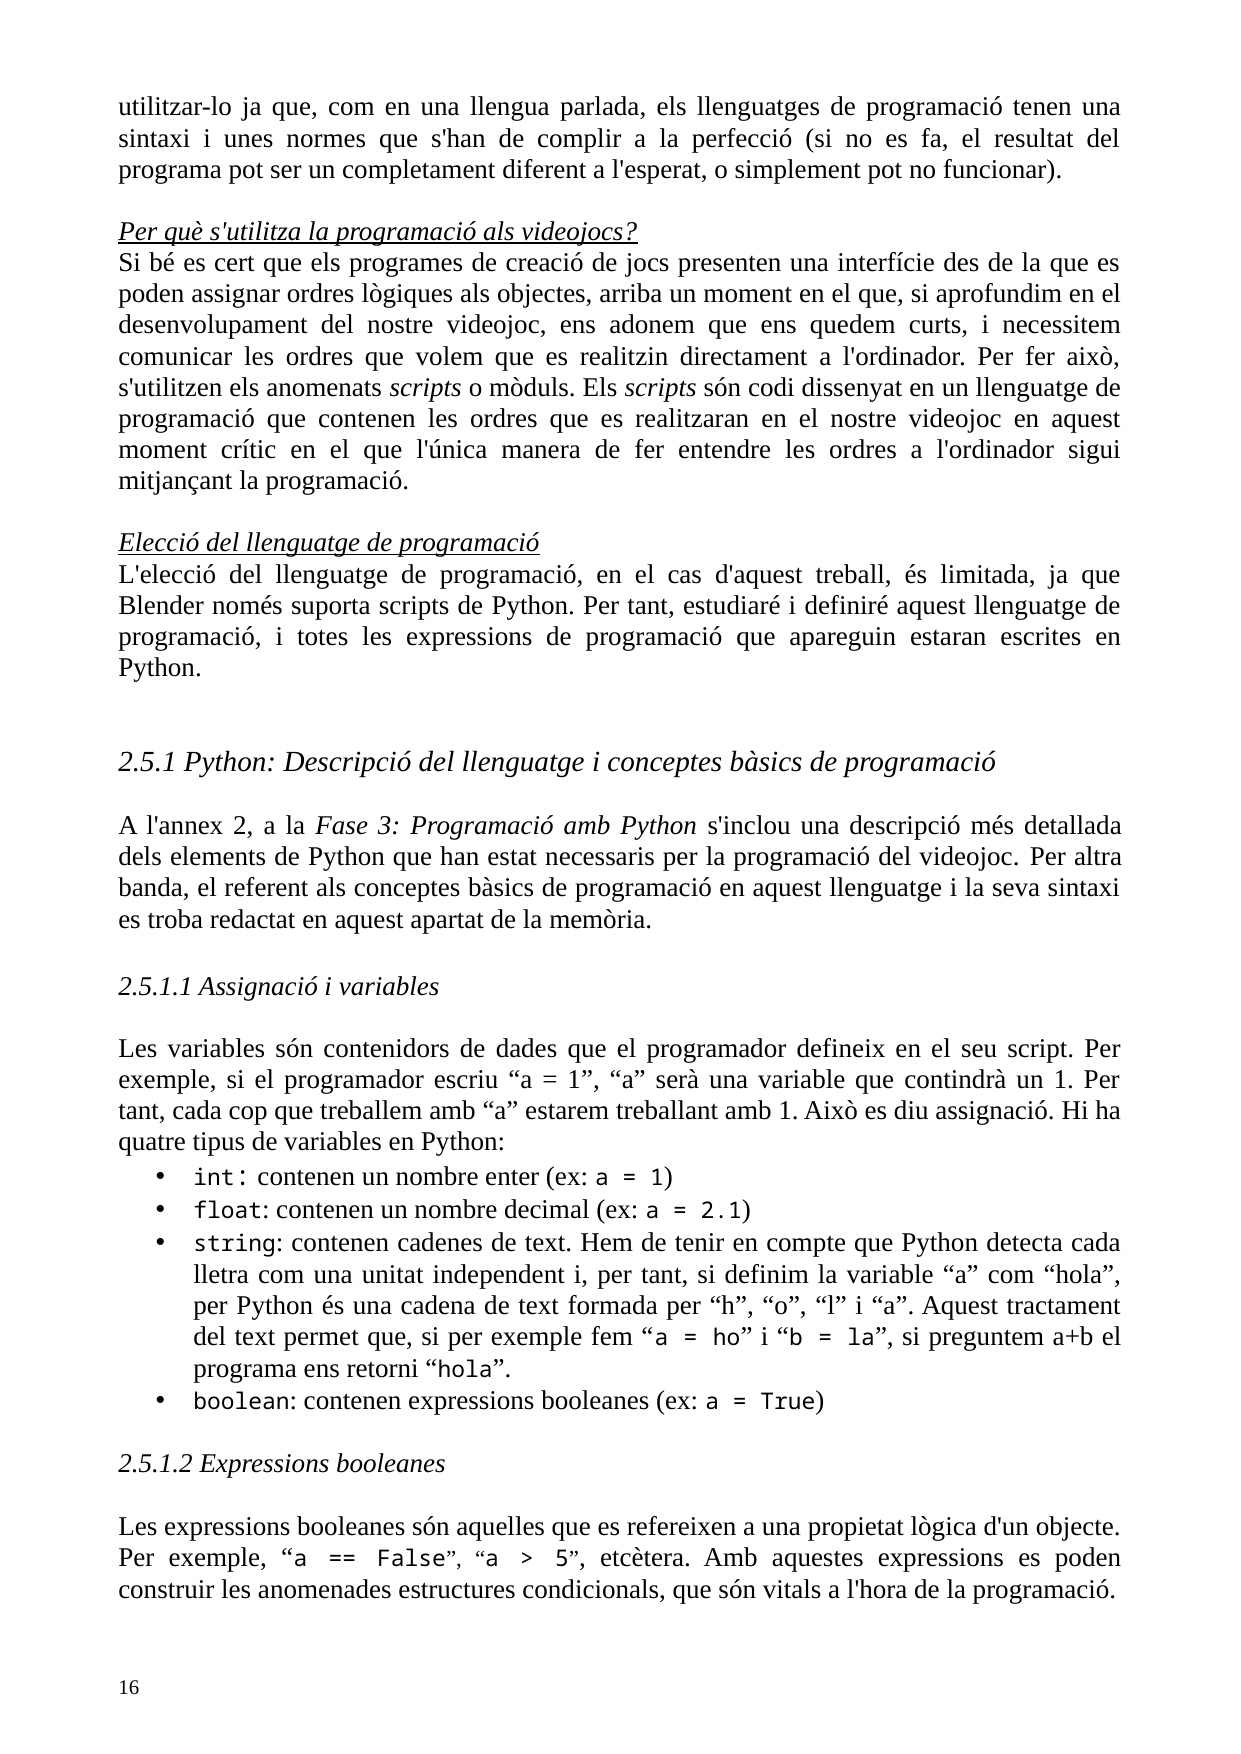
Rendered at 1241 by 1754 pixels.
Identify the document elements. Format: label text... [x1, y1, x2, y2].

text 2.5.1 Python: Descripció del llenguatge i conceptes bàsics de programació [118, 744, 1122, 778]
list boolean: contenen expressions booleanes (ex: a = True) [156, 1384, 1122, 1416]
list int: contenen un nombre enter (ex: a = 1) [156, 1157, 1122, 1193]
text L'elecció del llenguatge de programació, en el cas d'aquest treball, és limitada, ja que Blender només suporta scripts de Python. Per tant, estudiaré i definiré aquest llenguatge de programació, i totes les expressions de programació que apareguin estaran escrites en Python. [118, 558, 1122, 682]
text Les expressions booleanes són aquelles que es refereixen a una propietat lògica d'un objecte. Per exemple, “a == False”, “a > 5”, etcètera. Amb aquestes expressions es poden construir les anomenades estructures condicionals, que són vitals a l'hora de la programació. [118, 1510, 1122, 1604]
text 2.5.1.2 Expressions booleanes [118, 1447, 1122, 1478]
text Per què s'utilitza la programació als videojocs? [118, 215, 1122, 246]
text 2.5.1.1 Assignació i variables [118, 970, 1122, 1001]
text Elecció del llenguatge de programació [118, 527, 1122, 558]
text A l'annex 2, a la Fase 3: Programació amb Python s'inclou una descripció més detallada dels elements de Python que han estat necessaris per la programació del videojoc. Per altra banda, el referent als conceptes bàsics de programació en aquest llenguatge i la seva sintaxi es troba redactat en aquest apartat de la memòria. [118, 809, 1122, 934]
list string: contenen cadenes de text. Hem de tenir en compte que Python detecta cada lletra com una unitat independent i, per tant, si definim la variable “a” com “hola”, per Python és una cadena de text formada per “h”, “o”, “l” i “a”. Aquest tractament del text permet que, si per exemple fem “a = ho” i “b = la”, si preguntem a+b el programa ens retorni “hola”. [156, 1226, 1122, 1384]
list float: contenen un nombre decimal (ex: a = 2.1) [156, 1193, 1122, 1226]
text Si bé es cert que els programes de creació de jocs presenten una interfície des de la que es poden assignar ordres lògiques als objectes, arriba un moment en el que, si aprofundim en el desenvolupament del nostre videojoc, ens adonem que ens quedem curts, i necessitem comunicar les ordres que volem que es realitzin directament a l'ordinador. Per fer això, s'utilitzen els anomenats scripts o mòduls. Els scripts són codi dissenyat en un llenguatge de programació que contenen les ordres que es realitzaran en el nostre videojoc en aquest moment crític en el que l'única manera de fer entendre les ordres a l'ordinador sigui mitjançant la programació. [118, 246, 1122, 495]
text utilitzar-lo ja que, com en una llengua parlada, els llenguatges de programació tenen una sintaxi i unes normes que s'han de complir a la perfecció (si no es fa, el resultat del programa pot ser un completament diferent a l'esperat, o simplement pot no funcionar). [118, 91, 1122, 184]
text Les variables són contenidors de dades que el programador defineix en el seu script. Per exemple, si el programador escriu “a = 1”, “a” serà una variable que contindrà un 1. Per tant, cada cop que treballem amb “a” estarem treballant amb 1. Això es diu assignació. Hi ha quatre tipus de variables en Python: [118, 1032, 1122, 1157]
